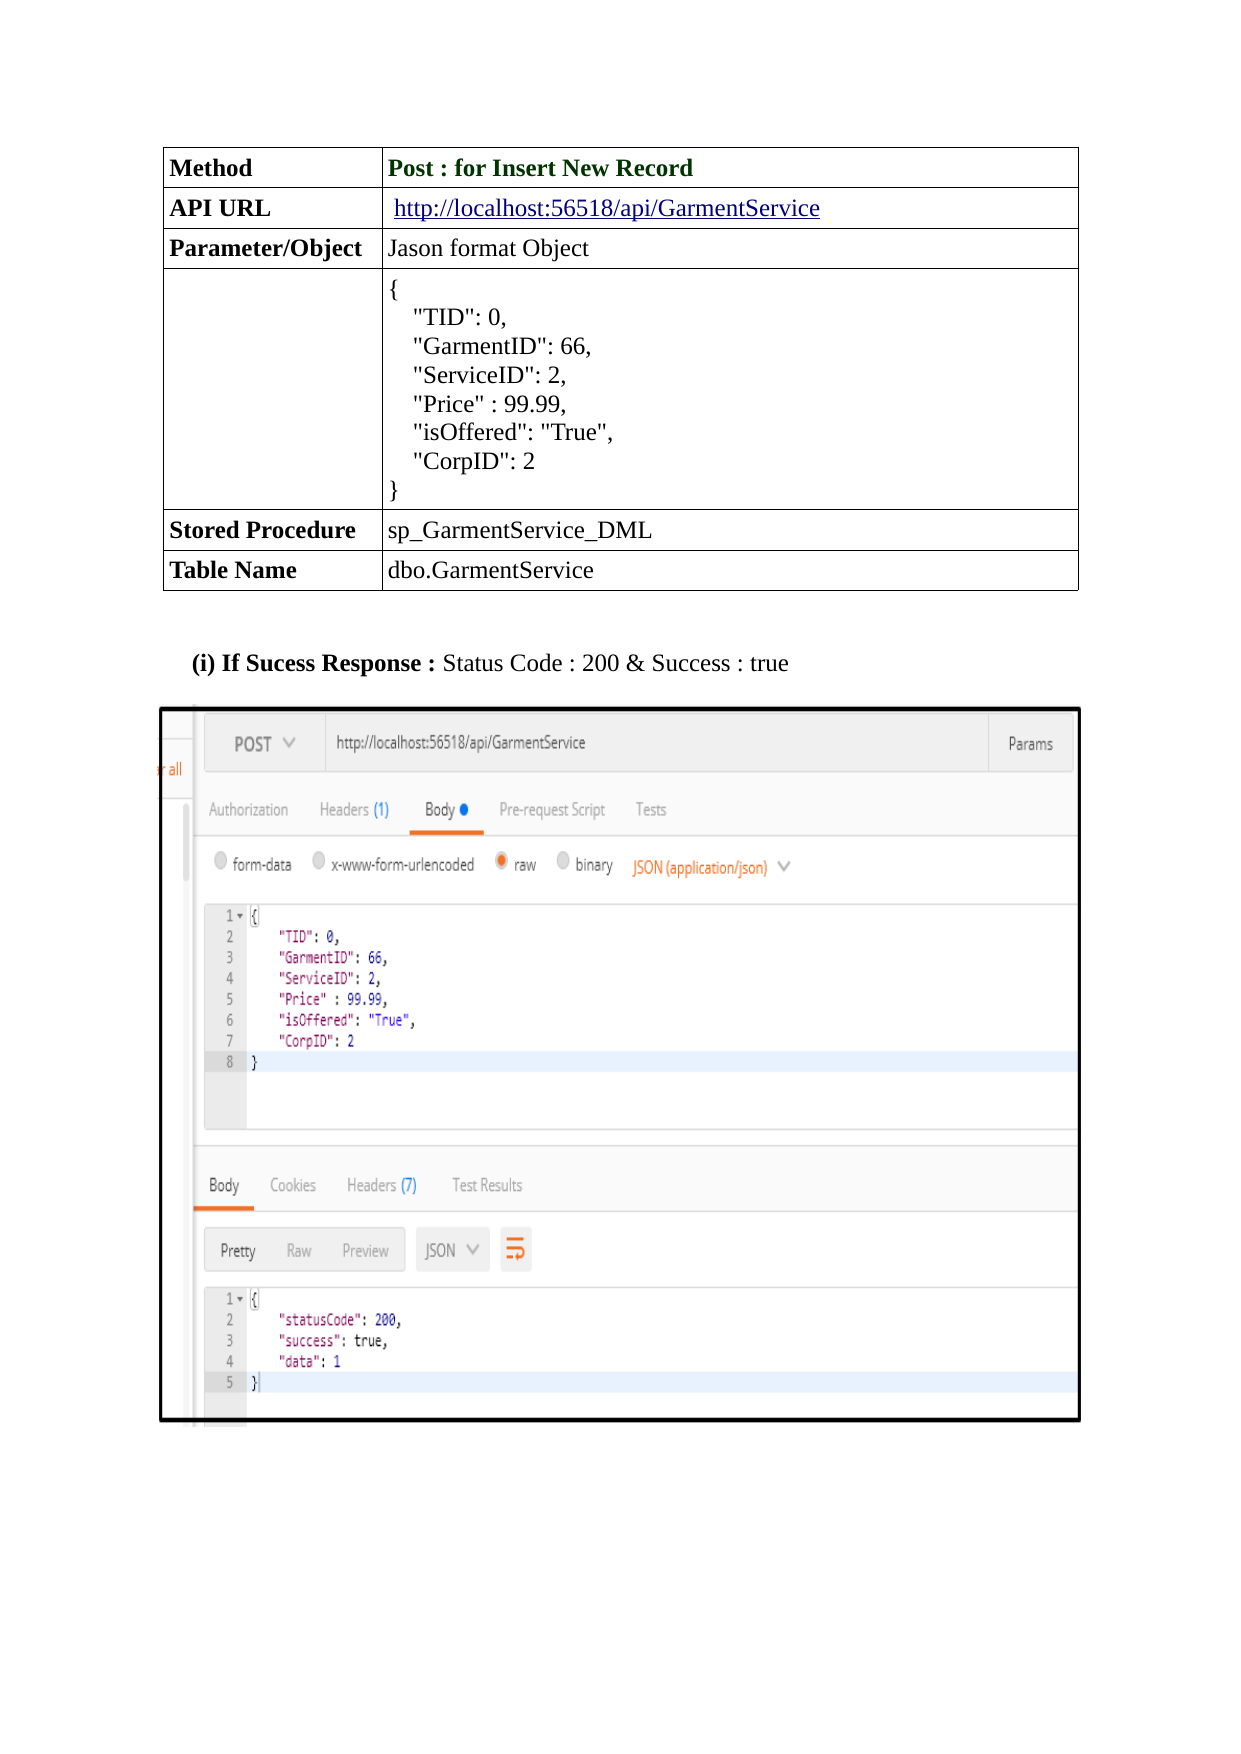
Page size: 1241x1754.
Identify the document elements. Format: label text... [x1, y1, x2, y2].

table_header Post : for Insert New Record [383, 148, 1078, 187]
table_cell Table Name [164, 551, 382, 590]
text (i) If Sucess Response : Status Code : 200 & Success : true [118, 648, 1122, 676]
table_cell Parameter/Object [164, 229, 382, 268]
picture [157, 704, 1082, 1427]
table_cell sp_GarmentService_DML [383, 510, 1078, 550]
table_cell http://localhost:56518/api/GarmentService [383, 188, 1078, 227]
table_cell Jason format Object [383, 229, 1078, 268]
table_cell [164, 269, 382, 509]
table_cell Stored Procedure [164, 510, 382, 550]
table_cell dbo.GarmentService [383, 551, 1078, 590]
table_header Method [164, 148, 382, 187]
table_cell API URL [164, 188, 382, 227]
table_cell { "TID": 0, "GarmentID": 66, "ServiceID": 2, "Price" : 99.99, "isOffered": "True", "CorpID": 2 } [383, 269, 1078, 509]
